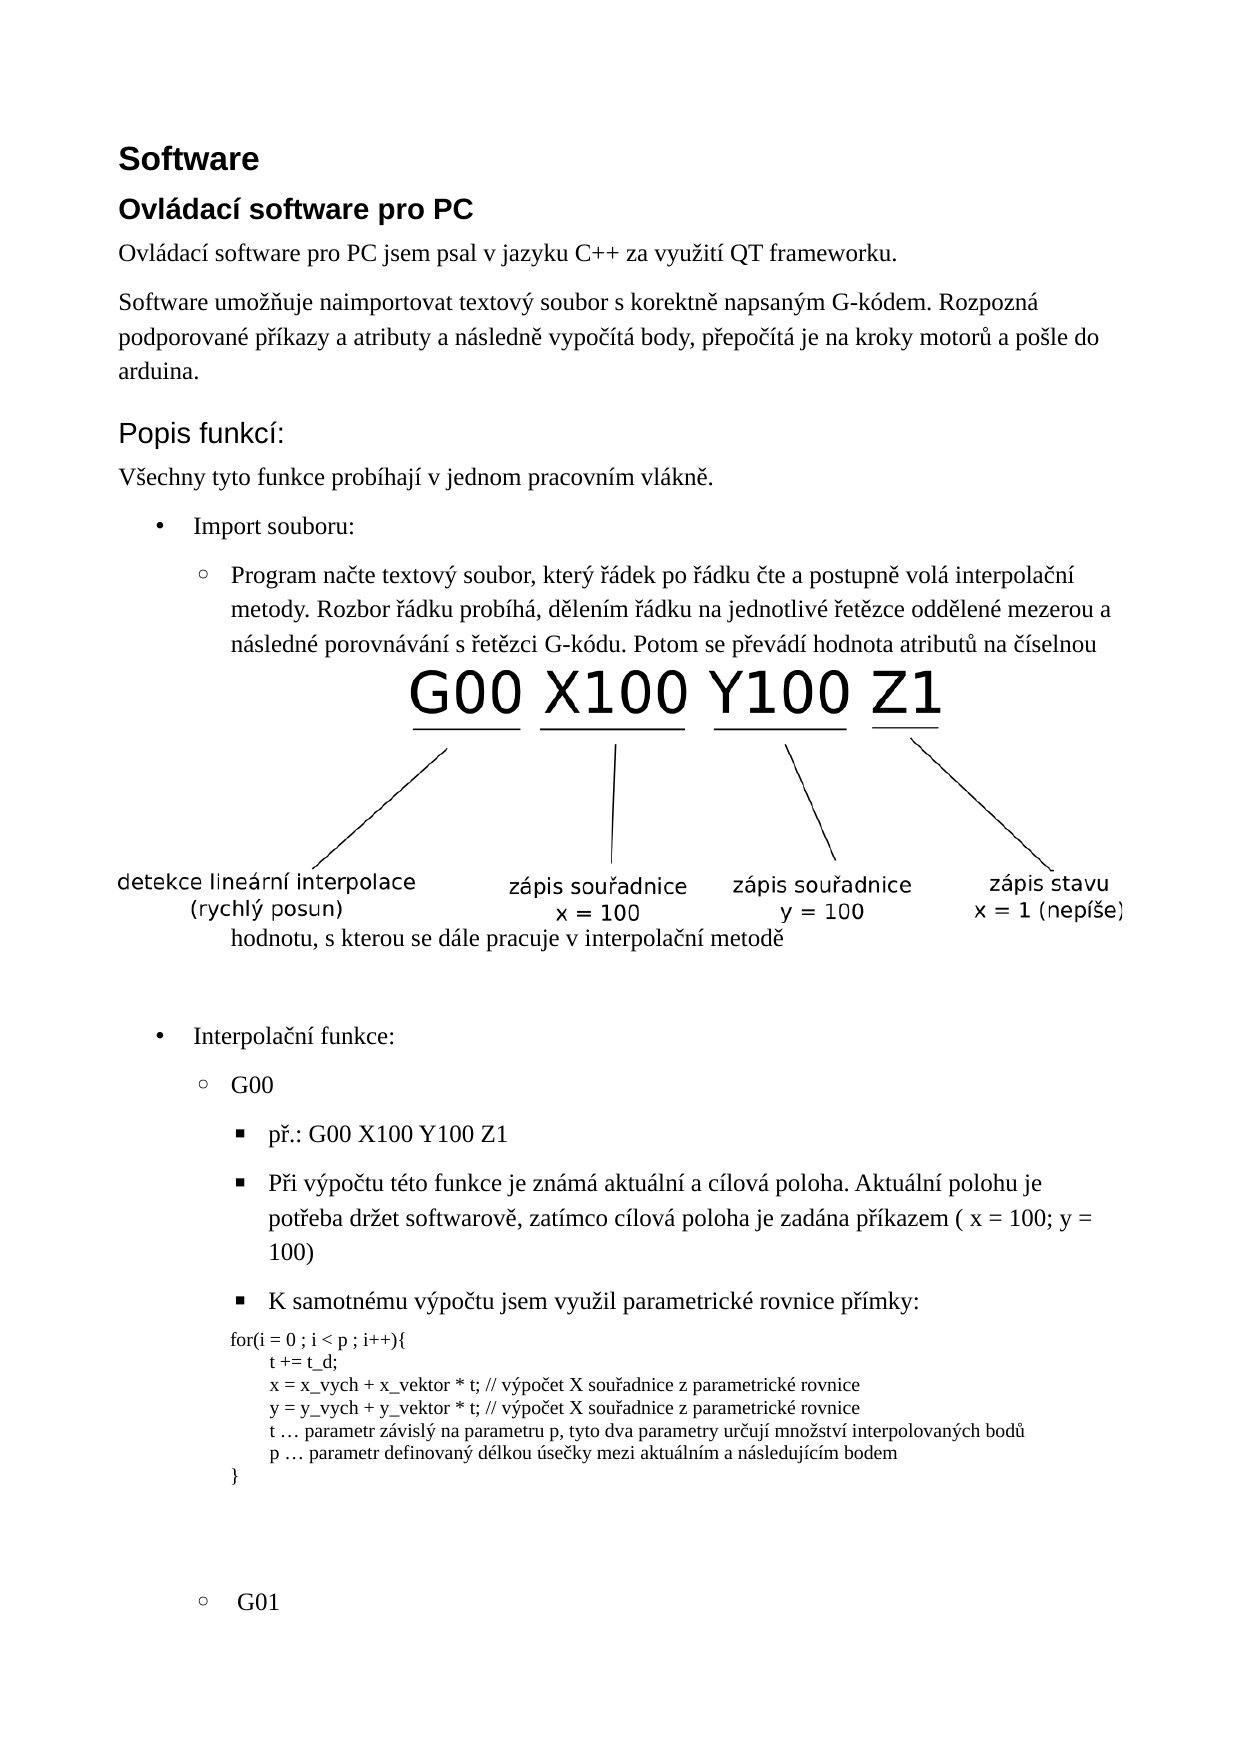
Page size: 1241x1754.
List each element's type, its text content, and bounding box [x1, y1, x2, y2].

text Všechny tyto funkce probíhají v jednom pracovním vlákně. [118, 462, 1122, 491]
list K samotnému výpočtu jsem využil parametrické rovnice přímky: [231, 1286, 1122, 1315]
list G00 [193, 1070, 1122, 1099]
text Ovládací software pro PC jsem psal v jazyku C++ za využití QT frameworku. [118, 238, 1122, 267]
list Interpolační funkce: [156, 1021, 1122, 1050]
picture [118, 670, 1123, 923]
list G01 [193, 1587, 1122, 1616]
subtitle Ovládací software pro PC [118, 192, 1122, 226]
text Software umožňuje naimportovat textový soubor s korektně napsaným G-kódem. Rozpozná podporované příkazy a atributy a následně vypočítá body, přepočítá je na kroky motorů a pošle do arduina. [118, 287, 1122, 385]
subtitle Software [118, 139, 1122, 178]
list hodnotu, s kterou se dále pracuje v interpolační metodě [193, 923, 1122, 952]
list Import souboru: [156, 511, 1122, 540]
list př.: G00 X100 Y100 Z1 [231, 1119, 1122, 1148]
subtitle Popis funkcí: [118, 416, 1122, 449]
list Program načte textový soubor, který řádek po řádku čte a postupně volá interpolační metody. Rozbor řádku probíhá, dělením řádku na jednotlivé řetězce oddělené mezerou a následné porovnávání s řetězci G-kódu. Potom se převádí hodnota atributů na číselnou [193, 560, 1122, 670]
list Při výpočtu této funkce je známá aktuální a cílová poloha. Aktuální polohu je potřeba držet softwarově, zatímco cílová poloha je zadána příkazem ( x = 100; y = 100) [231, 1168, 1122, 1266]
